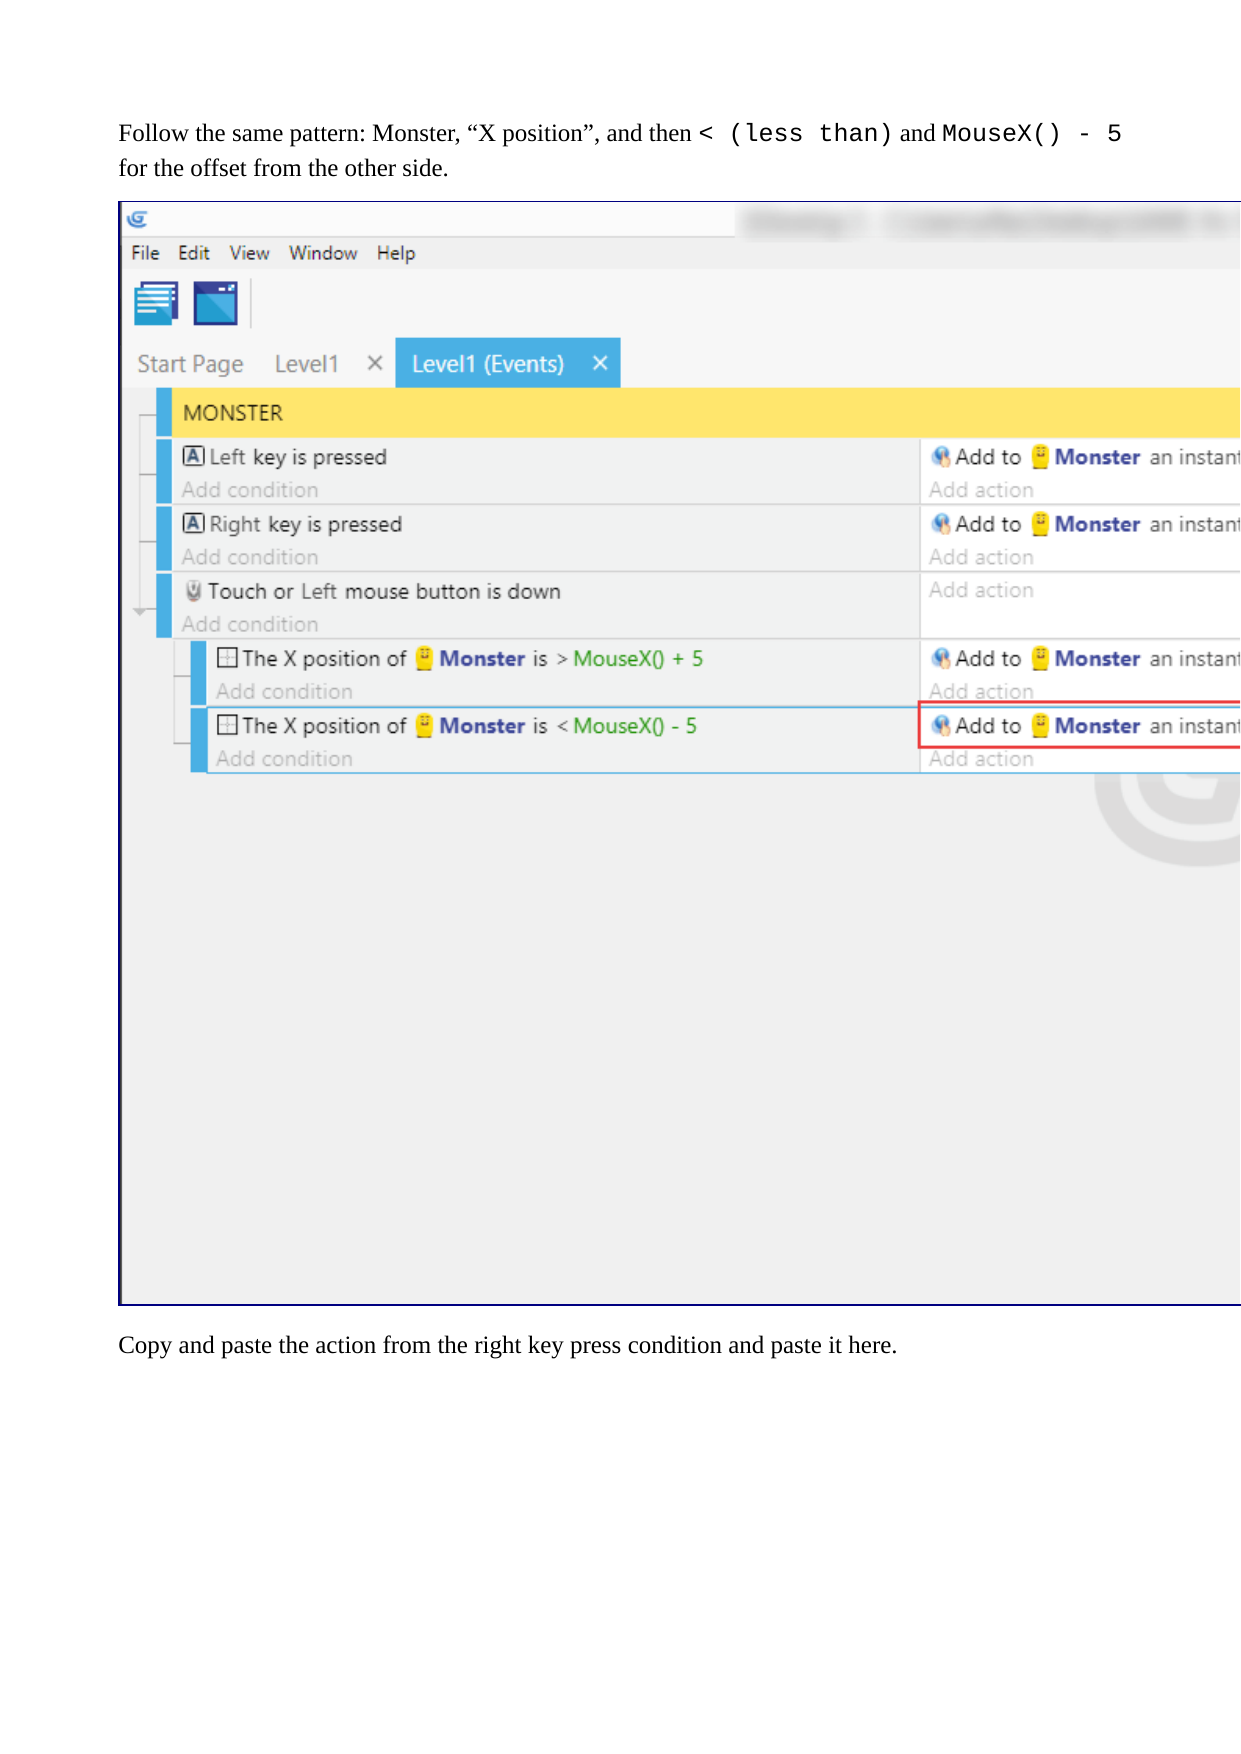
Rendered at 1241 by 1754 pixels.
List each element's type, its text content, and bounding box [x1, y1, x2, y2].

text Copy and paste the action from the right key press condition and paste it here. [118, 1330, 1122, 1358]
picture [120, 202, 1241, 1304]
text Follow the same pattern: Monster, “X position”, and then < (less than) and MouseX() - 5 for the offset from the other side. [118, 118, 1122, 182]
